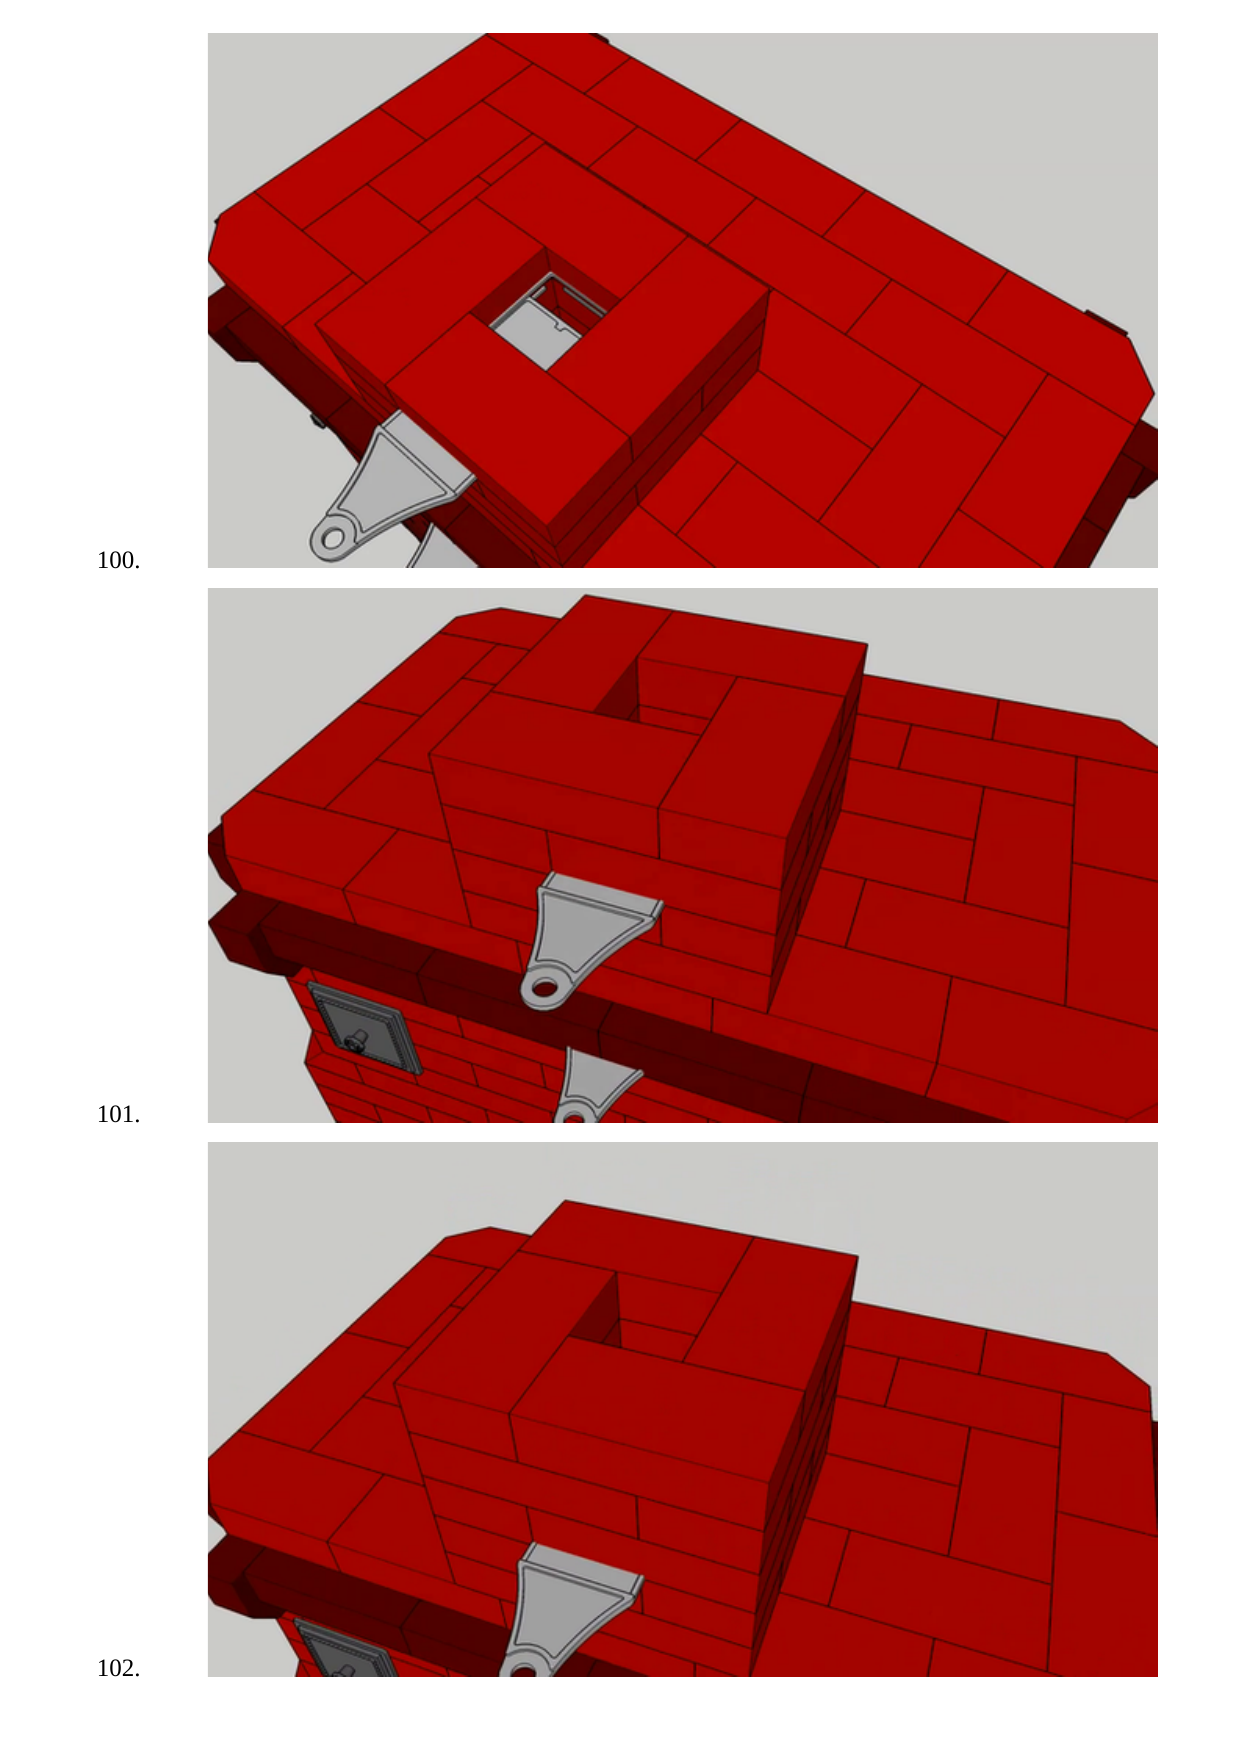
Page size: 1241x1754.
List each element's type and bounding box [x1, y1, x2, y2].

picture [207, 33, 1158, 568]
picture [207, 588, 1158, 1123]
picture [207, 1142, 1158, 1677]
